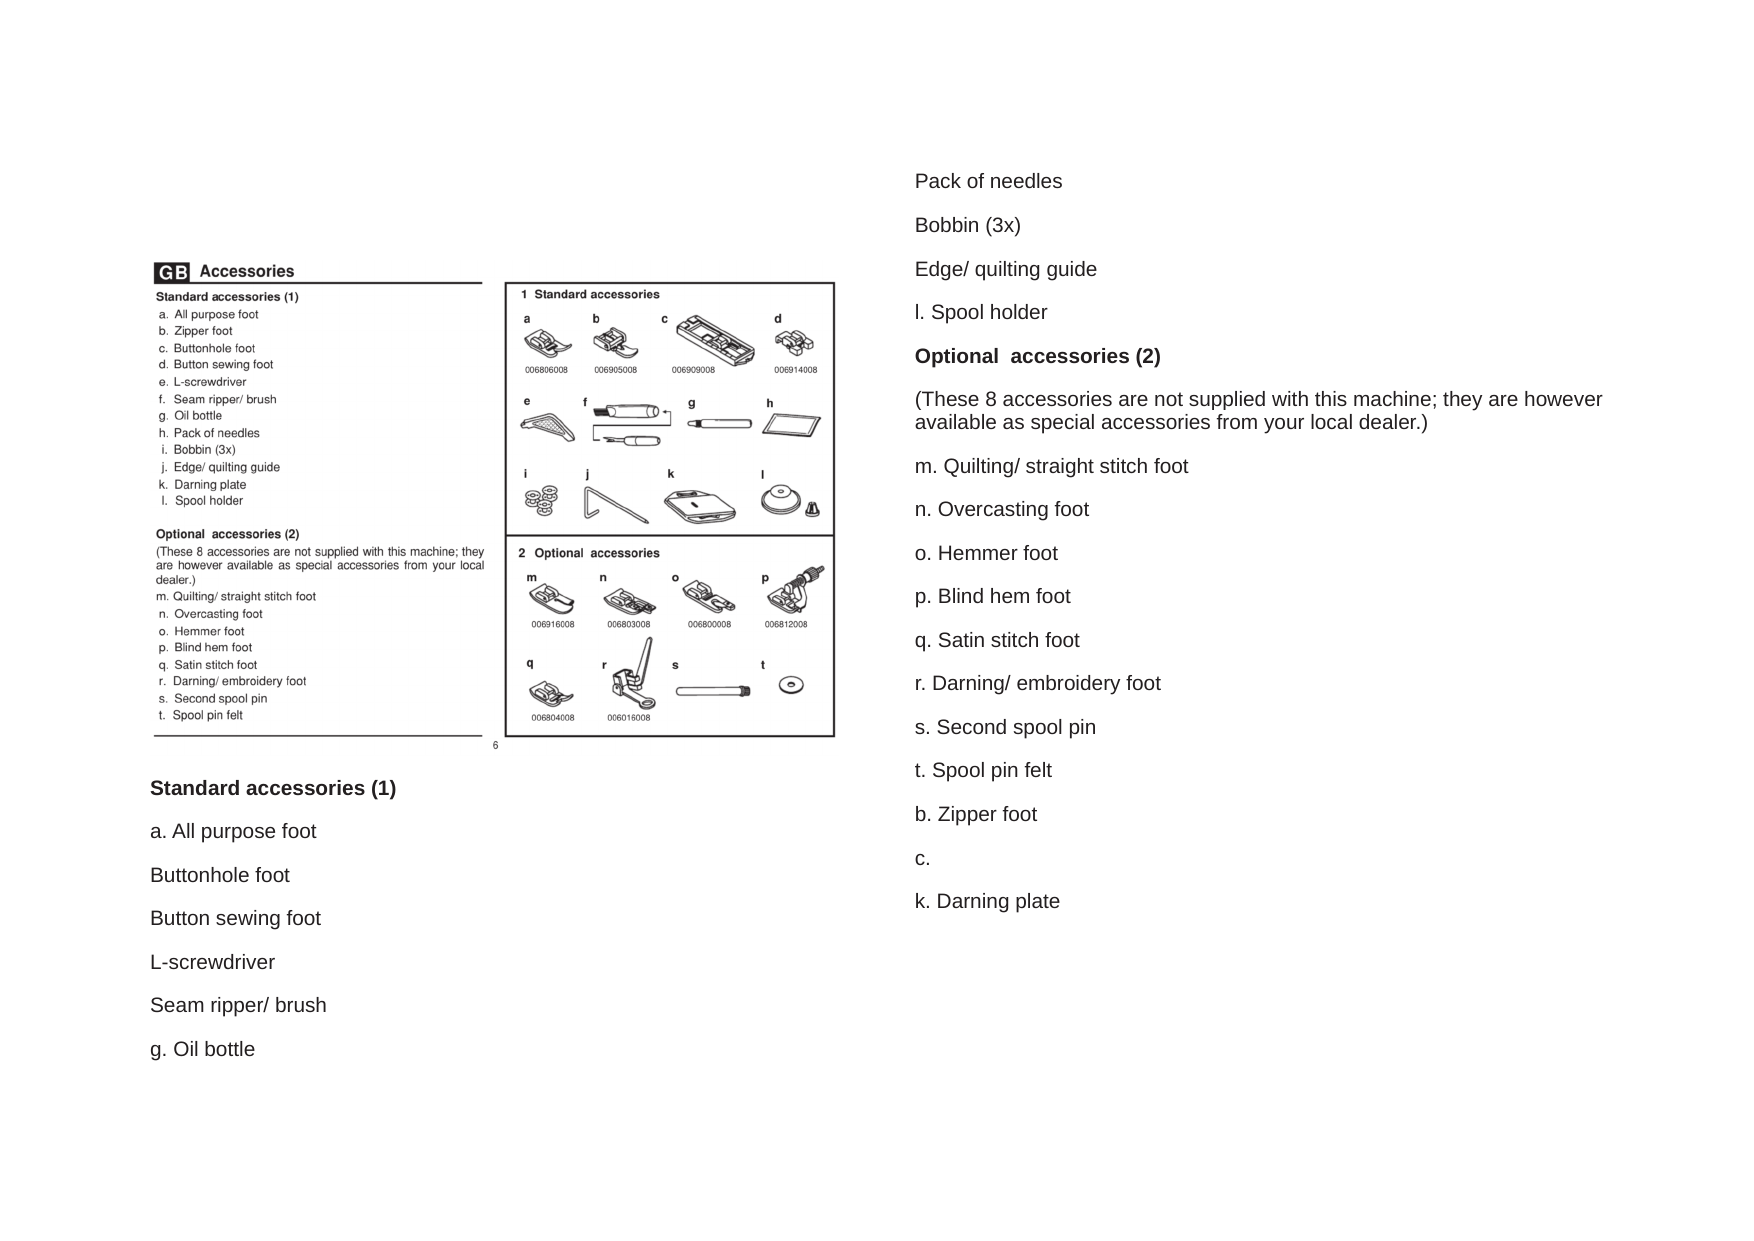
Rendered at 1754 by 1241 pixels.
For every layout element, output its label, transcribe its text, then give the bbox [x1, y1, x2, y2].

text Pack of needles [914, 171, 1604, 193]
text q. Satin stitch foot [914, 629, 1604, 652]
text r. Darning/ embroidery foot [914, 673, 1604, 695]
text m. Quilting/ straight stitch foot [914, 455, 1604, 478]
text Button sewing foot [150, 907, 839, 930]
text L-screwdriver [150, 951, 839, 974]
text GB [150, 217, 839, 239]
text Optional accessories (2) [914, 345, 1604, 368]
text g. Oil bottle [150, 1038, 839, 1061]
text a. All purpose foot [150, 820, 839, 843]
text o. Hemmer foot [914, 542, 1604, 565]
text Seam ripper/ brush [150, 994, 839, 1017]
text Edge/ quilting guide [914, 258, 1604, 281]
text k. Darning plate [914, 890, 1604, 913]
text t. Spool pin felt [914, 760, 1604, 782]
text Bobbin (3x) [914, 214, 1604, 237]
text b. Zipper foot [914, 803, 1604, 826]
text l. Spool holder [914, 301, 1604, 324]
text Standard accessories (1) [150, 777, 839, 799]
text (These 8 accessories are not supplied with this machine; they are however available as special accessories from your local dealer.) [914, 388, 1604, 434]
text c. [914, 847, 1604, 869]
text Buttonhole foot [150, 864, 839, 887]
text n. Overcasting foot [914, 498, 1604, 521]
text s. Second spool pin [914, 716, 1604, 739]
text p. Blind hem foot [914, 586, 1604, 608]
picture [150, 260, 839, 756]
